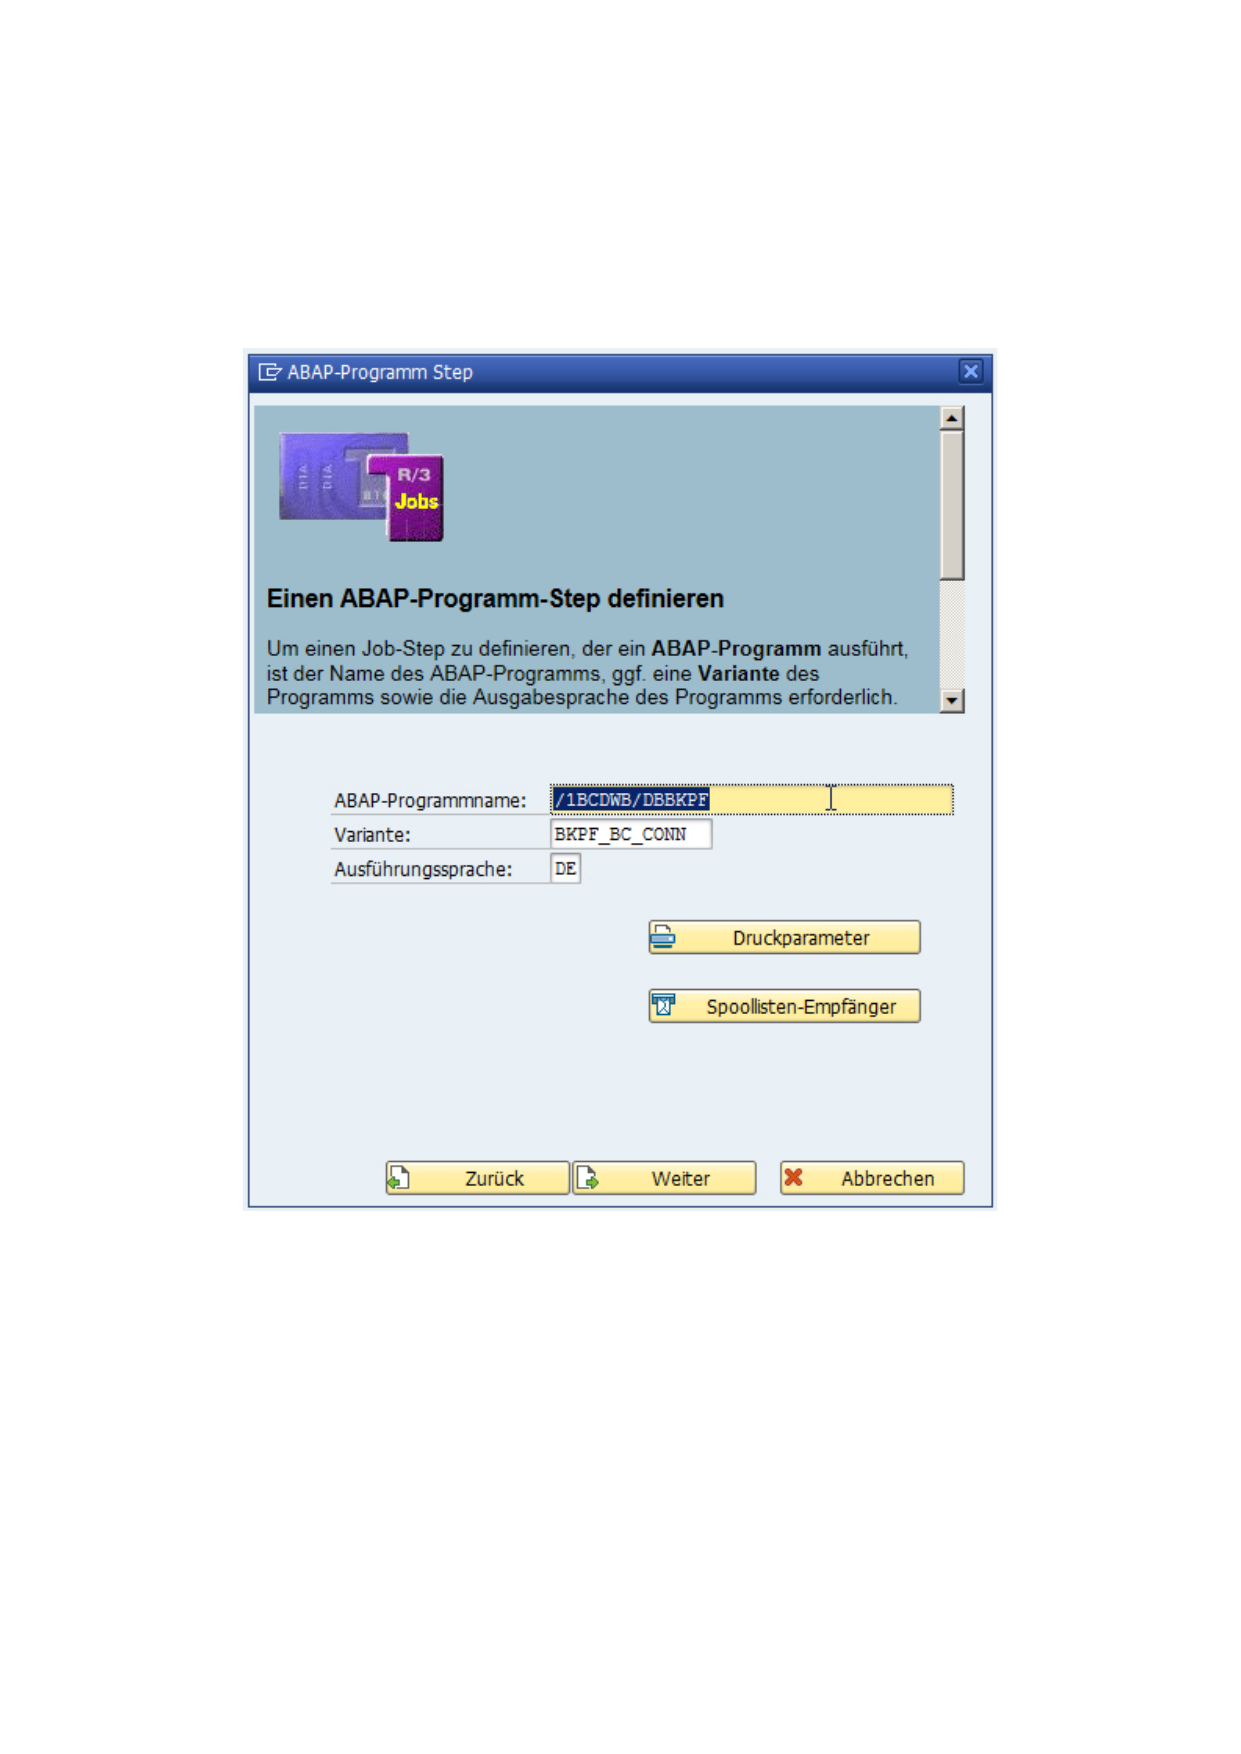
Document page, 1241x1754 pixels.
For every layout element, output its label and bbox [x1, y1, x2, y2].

picture [242, 348, 998, 1211]
